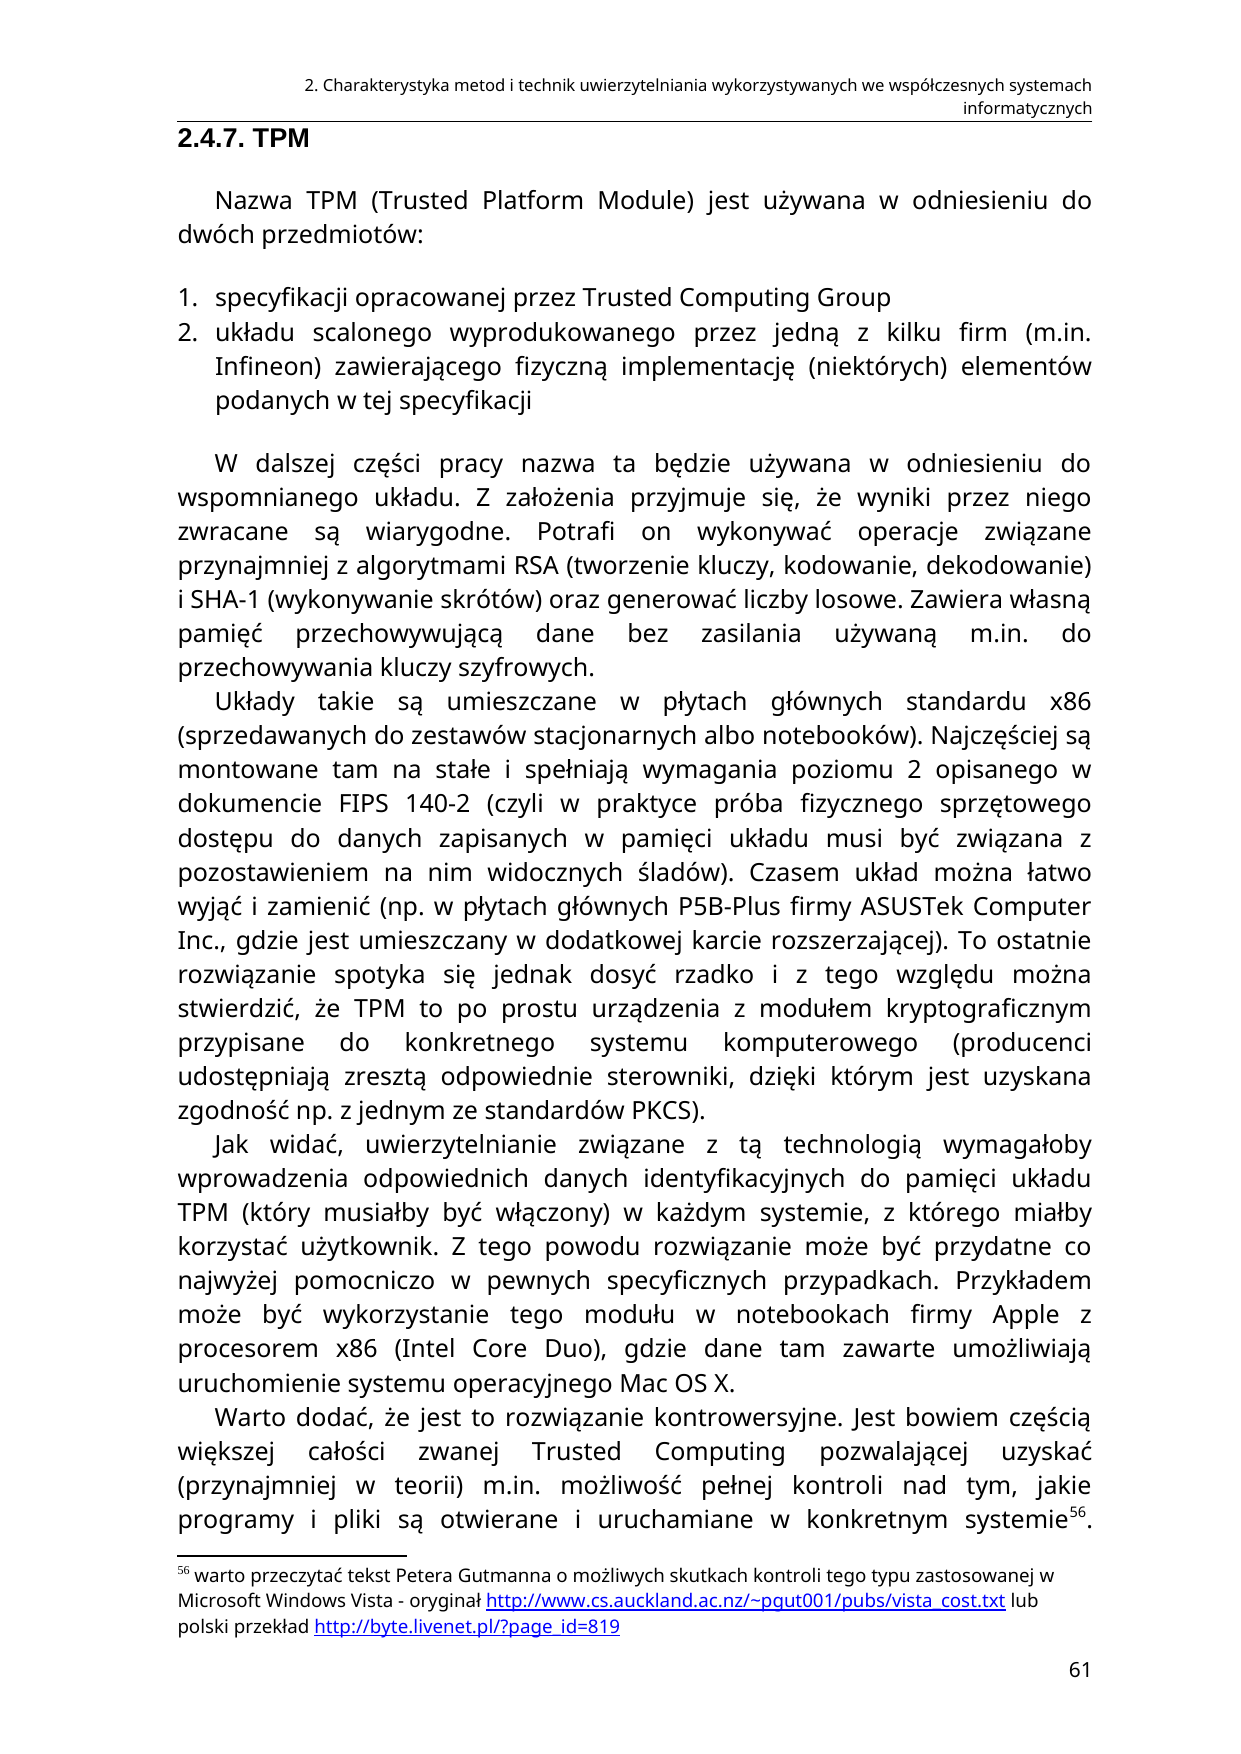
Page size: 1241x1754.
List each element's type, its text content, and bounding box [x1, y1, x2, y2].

text Nazwa TPM (Trusted Platform Module) jest używana w odniesieniu do dwóch przedmiotów: [177, 183, 1092, 251]
text Warto dodać, że jest to rozwiązanie kontrowersyjne. Jest bowiem częścią większej całości zwanej Trusted Computing pozwalającej uzyskać (przynajmniej w teorii) m.in. możliwość pełnej kontroli nad tym, jakie programy i pliki są otwierane i uruchamiane w konkretnym systemie. Specyfikacja udostępniana przez Trusted Computing Group zakłada wprawdzie, że moduł TPM można wyłączyć, jednakże prawdopodobnie nie wszędzie (np. we wspomnianych komputerach Apple) jest to możliwe. [177, 1399, 1092, 1536]
text Układy takie są umieszczane w płytach głównych standardu x86 (sprzedawanych do zestawów stacjonarnych albo notebooków). Najczęściej są montowane tam na stałe i spełniają wymagania poziomu 2 opisanego w dokumencie FIPS 140-2 (czyli w praktyce próba fizycznego sprzętowego dostępu do danych zapisanych w pamięci układu musi być związana z pozostawieniem na nim widocznych śladów). Czasem układ można łatwo wyjąć i zamienić (np. w płytach głównych P5B-Plus firmy ASUSTek Computer Inc., gdzie jest umieszczany w dodatkowej karcie rozszerzającej). To ostatnie rozwiązanie spotyka się jednak dosyć rzadko i z tego względu można stwierdzić, że TPM to po prostu urządzenia z modułem kryptograficznym przypisane do konkretnego systemu komputerowego (producenci udostępniają zresztą odpowiednie sterowniki, dzięki którym jest uzyskana zgodność np. z jednym ze standardów PKCS). [177, 684, 1092, 1127]
subtitle 2.4.7. TPM [177, 122, 1092, 154]
list układu scalonego wyprodukowanego przez jedną z kilku firm (m.in. Infineon) zawierającego fizyczną implementację (niektórych) elementów podanych w tej specyfikacji [177, 314, 1092, 416]
list specyfikacji opracowanej przez Trusted Computing Group [177, 280, 1092, 314]
text Jak widać, uwierzytelnianie związane z tą technologią wymagałoby wprowadzenia odpowiednich danych identyfikacyjnych do pamięci układu TPM (który musiałby być włączony) w każdym systemie, z którego miałby korzystać użytkownik. Z tego powodu rozwiązanie może być przydatne co najwyżej pomocniczo w pewnych specyficznych przypadkach. Przykładem może być wykorzystanie tego modułu w notebookach firmy Apple z procesorem x86 (Intel Core Duo), gdzie dane tam zawarte umożliwiają uruchomienie systemu operacyjnego Mac OS X. [177, 1127, 1092, 1399]
text warto przeczytać tekst Petera Gutmanna o możliwych skutkach kontroli tego typu zastosowanej w Microsoft Windows Vista - oryginał http://www.cs.auckland.ac.nz/~pgut001/pubs/vista_cost.txt lub polski przekład http://byte.livenet.pl/?page_id=819 [177, 1562, 1092, 1639]
text W dalszej części pracy nazwa ta będzie używana w odniesieniu do wspomnianego układu. Z założenia przyjmuje się, że wyniki przez niego zwracane są wiarygodne. Potrafi on wykonywać operacje związane przynajmniej z algorytmami RSA (tworzenie kluczy, kodowanie, dekodowanie) i SHA-1 (wykonywanie skrótów) oraz generować liczby losowe. Zawiera własną pamięć przechowywującą dane bez zasilania używaną m.in. do przechowywania kluczy szyfrowych. [177, 446, 1092, 684]
